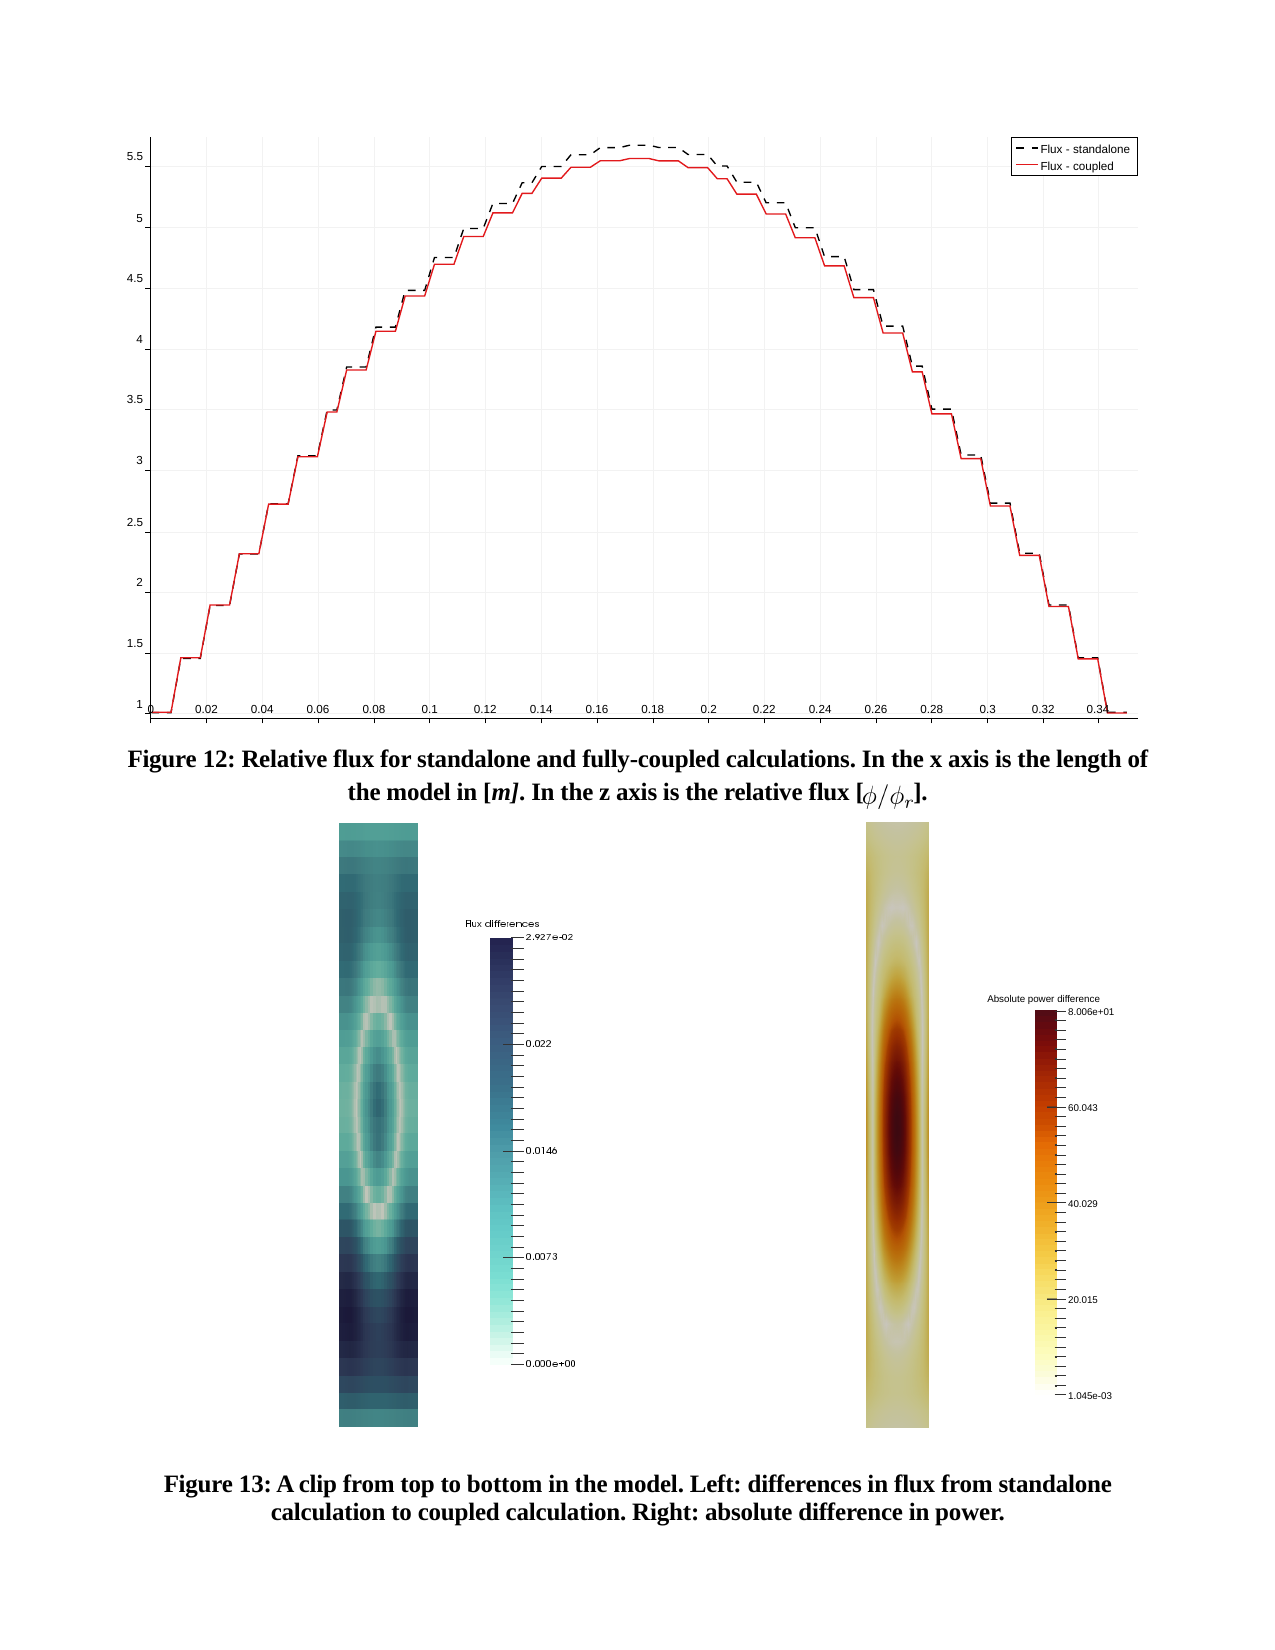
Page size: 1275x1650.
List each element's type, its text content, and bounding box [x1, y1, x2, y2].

text Figure 12: Relative flux for standalone and fully-coupled calculations. In the x axis is the length of the model in [m]. In the z axis is the relative flux []. [118, 118, 1157, 809]
picture [863, 784, 913, 809]
table_header [118, 1440, 637, 1469]
text Figure 13: A clip from top to bottom in the model. Left: differences in flux from standalone calculation to coupled calculation. Right: absolute difference in power. [118, 1469, 1157, 1526]
picture [118, 809, 637, 1440]
table_header [638, 1440, 1157, 1469]
